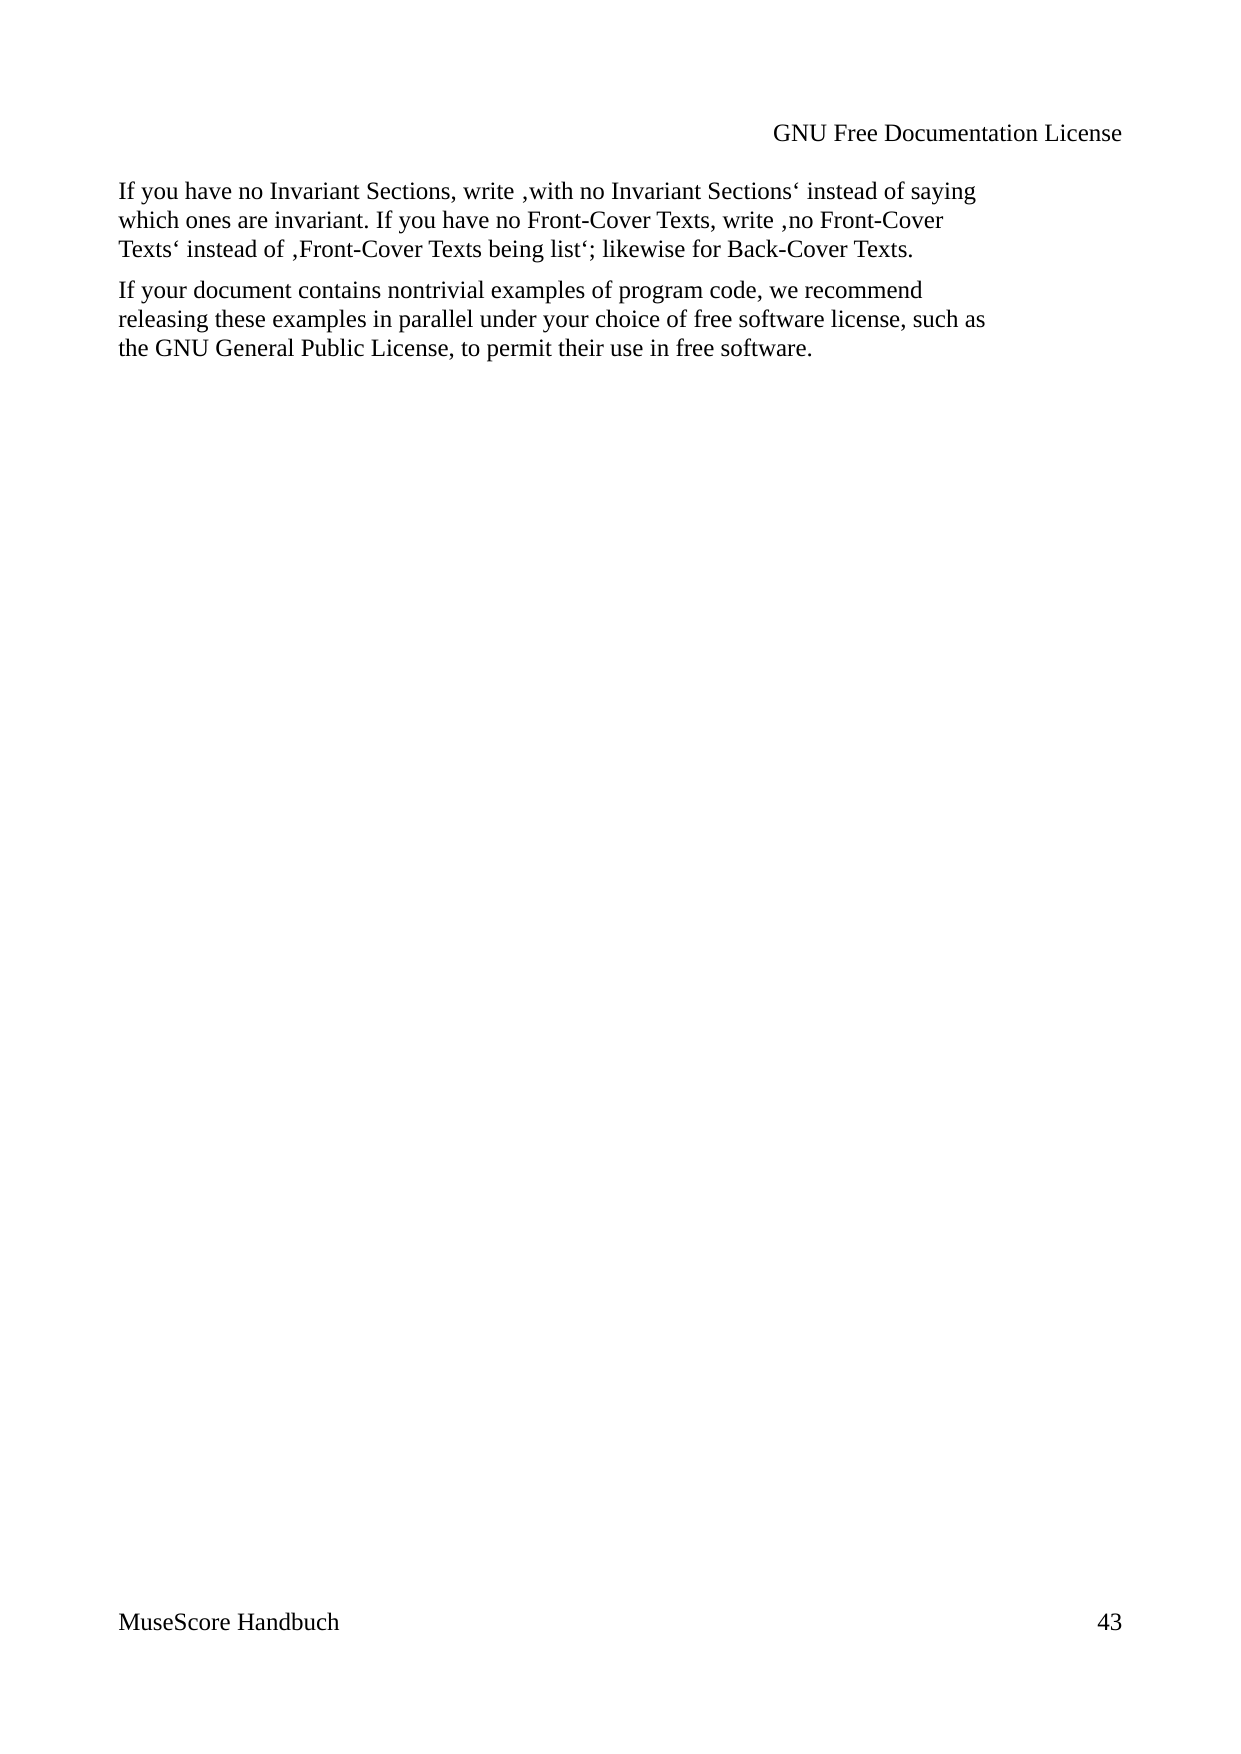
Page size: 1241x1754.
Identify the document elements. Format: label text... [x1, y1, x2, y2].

text If your document contains nontrivial examples of program code, we recommend releasing these examples in parallel under your choice of free software license, such as the GNU General Public License, to permit their use in free software. [118, 275, 1004, 361]
text If you have no Invariant Sections, write ‚with no Invariant Sections‘ instead of saying which ones are invariant. If you have no Front-Cover Texts, write ‚no Front-Cover Texts‘ instead of ‚Front-Cover Texts being list‘; likewise for Back-Cover Texts. [118, 176, 1004, 263]
